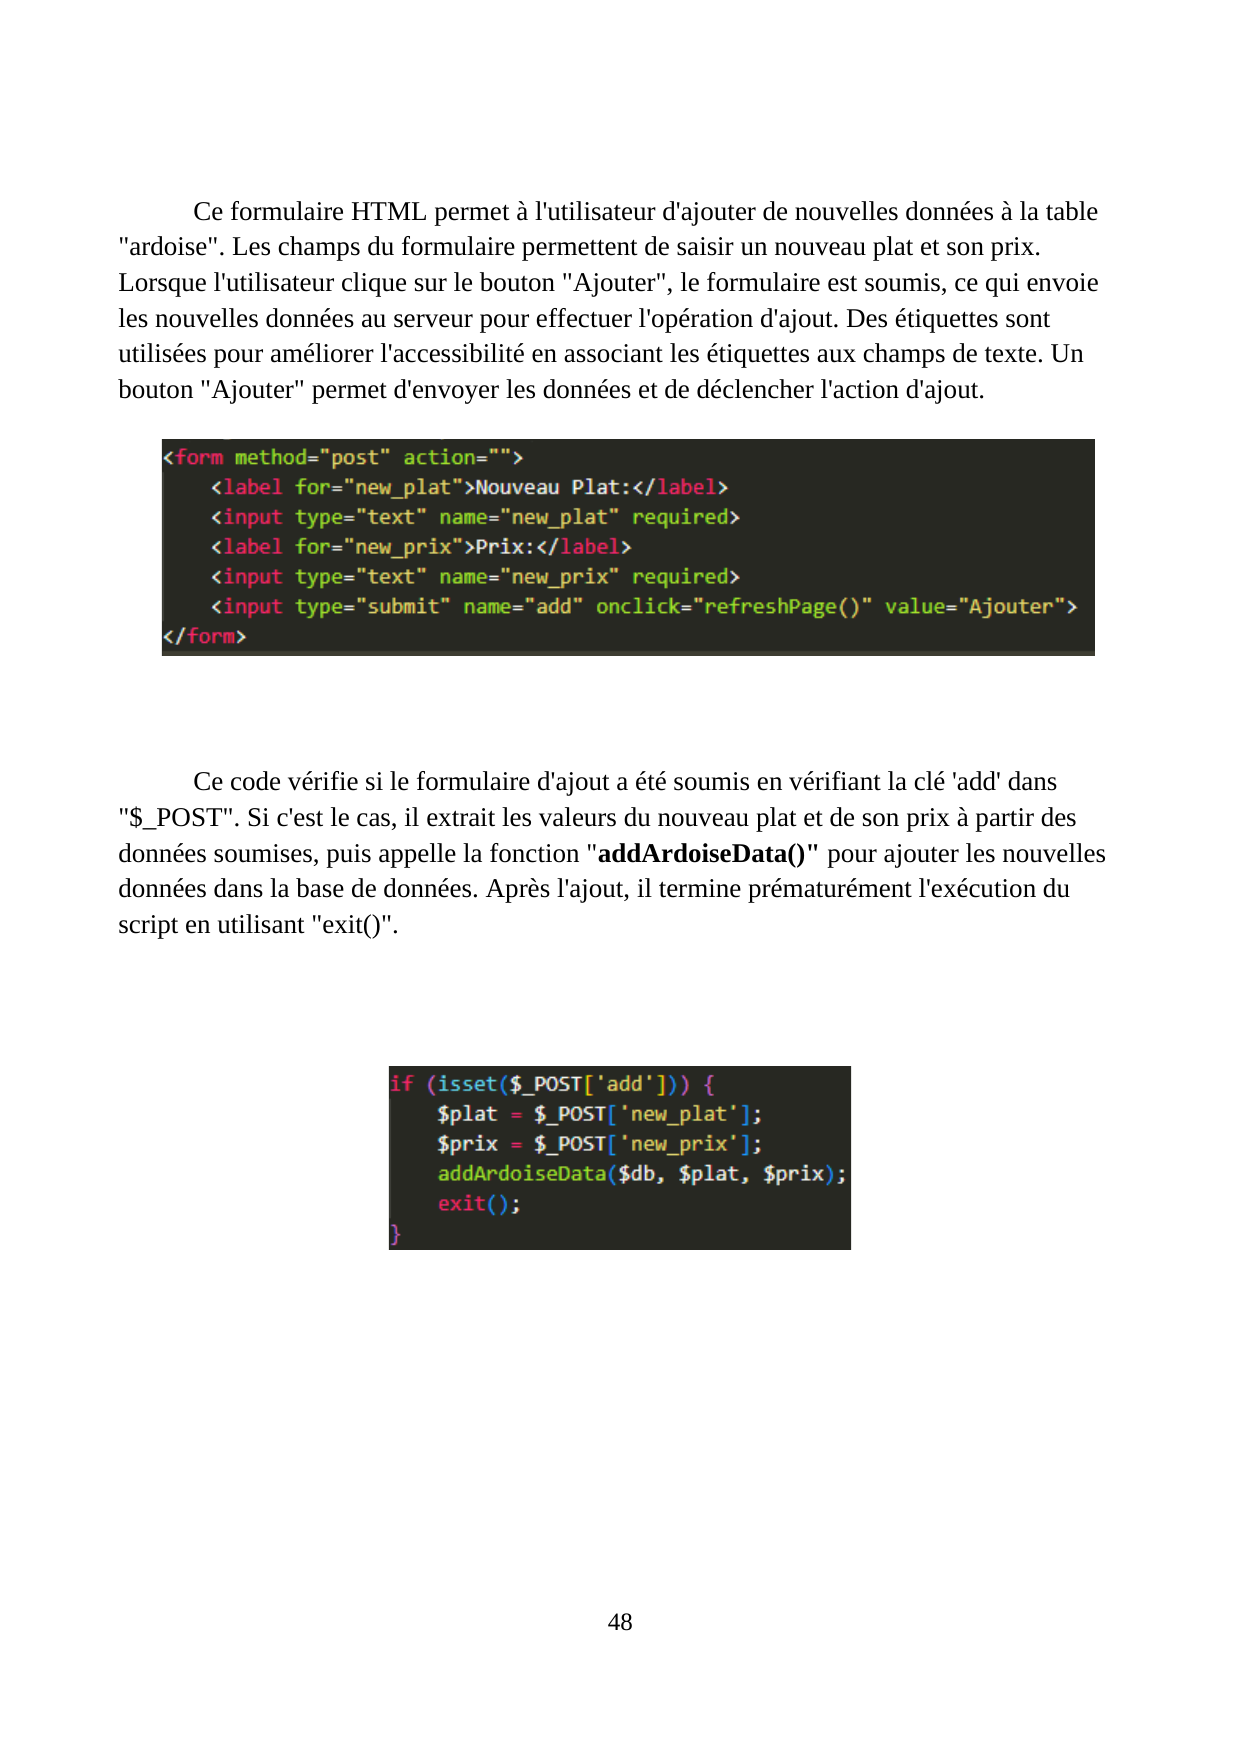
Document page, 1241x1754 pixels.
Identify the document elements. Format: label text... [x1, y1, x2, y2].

text Ce formulaire HTML permet à l'utilisateur d'ajouter de nouvelles données à la table "ardoise". Les champs du formulaire permettent de saisir un nouveau plat et son prix. Lorsque l'utilisateur clique sur le bouton "Ajouter", le formulaire est soumis, ce qui envoie les nouvelles données au serveur pour effectuer l'opération d'ajout. Des étiquettes sont utilisées pour améliorer l'accessibilité en associant les étiquettes aux champs de texte. Un bouton "Ajouter" permet d'envoyer les données et de déclencher l'action d'ajout. [118, 195, 1122, 404]
picture [388, 1066, 852, 1250]
text Ce code vérifie si le formulaire d'ajout a été soumis en vérifiant la clé 'add' dans "$_POST". Si c'est le cas, il extrait les valeurs du nouveau plat et de son prix à partir des données soumises, puis appelle la fonction "addArdoiseData()" pour ajouter les nouvelles données dans la base de données. Après l'ajout, il termine prématurément l'exécution du script en utilisant "exit()". [118, 765, 1122, 939]
picture [161, 439, 1095, 656]
